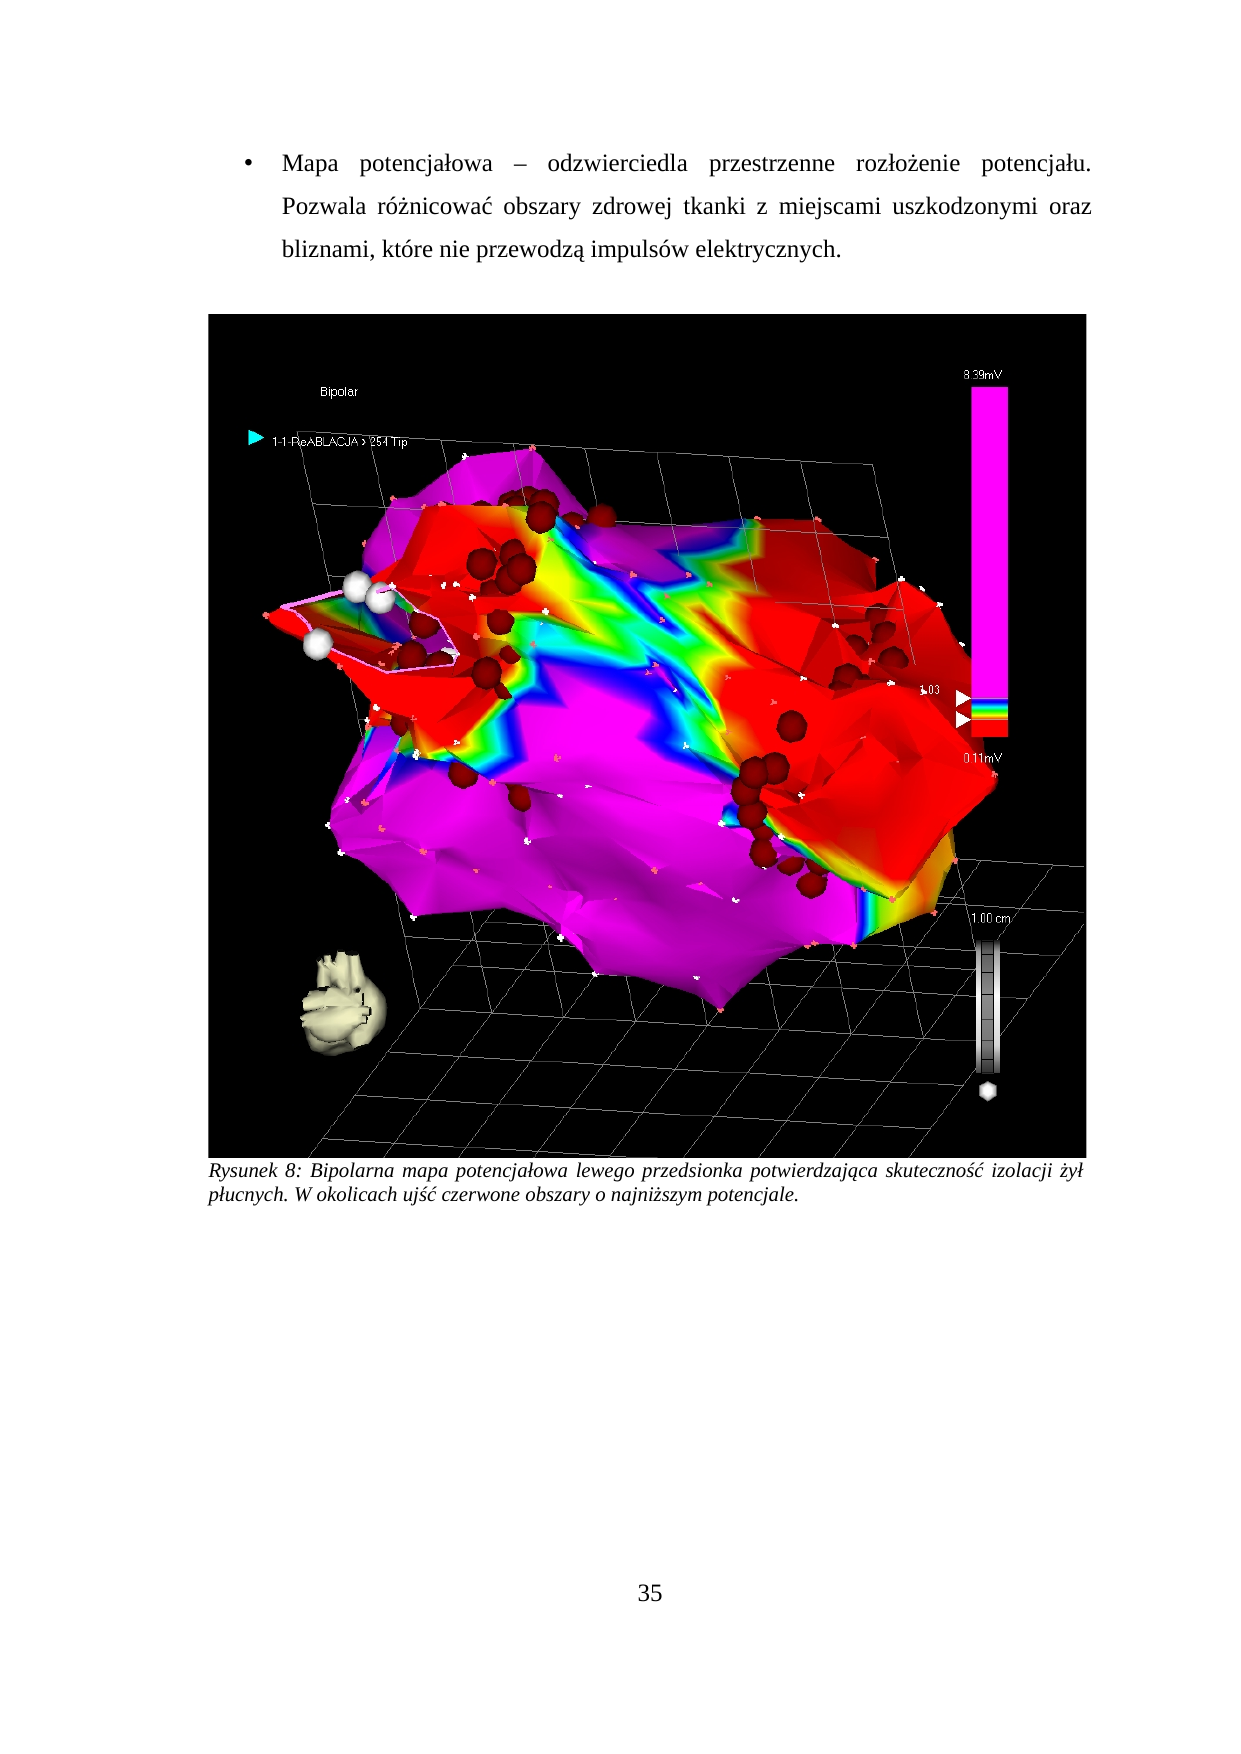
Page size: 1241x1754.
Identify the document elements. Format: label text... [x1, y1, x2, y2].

list Mapa potencjałowa – odzwierciedla przestrzenne rozłożenie potencjału. Pozwala różnicować obszary zdrowej tkanki z miejscami uszkodzonymi oraz bliznami, które nie przewodzą impulsów elektrycznych. [244, 148, 1093, 263]
picture [208, 314, 1087, 1158]
list Rysunek 8: Bipolarna mapa potencjałowa lewego przedsionka potwierdzająca skuteczność izolacji żył płucnych. W okolicach ujść czerwone obszary o najniższym potencjale. [208, 1158, 1086, 1206]
